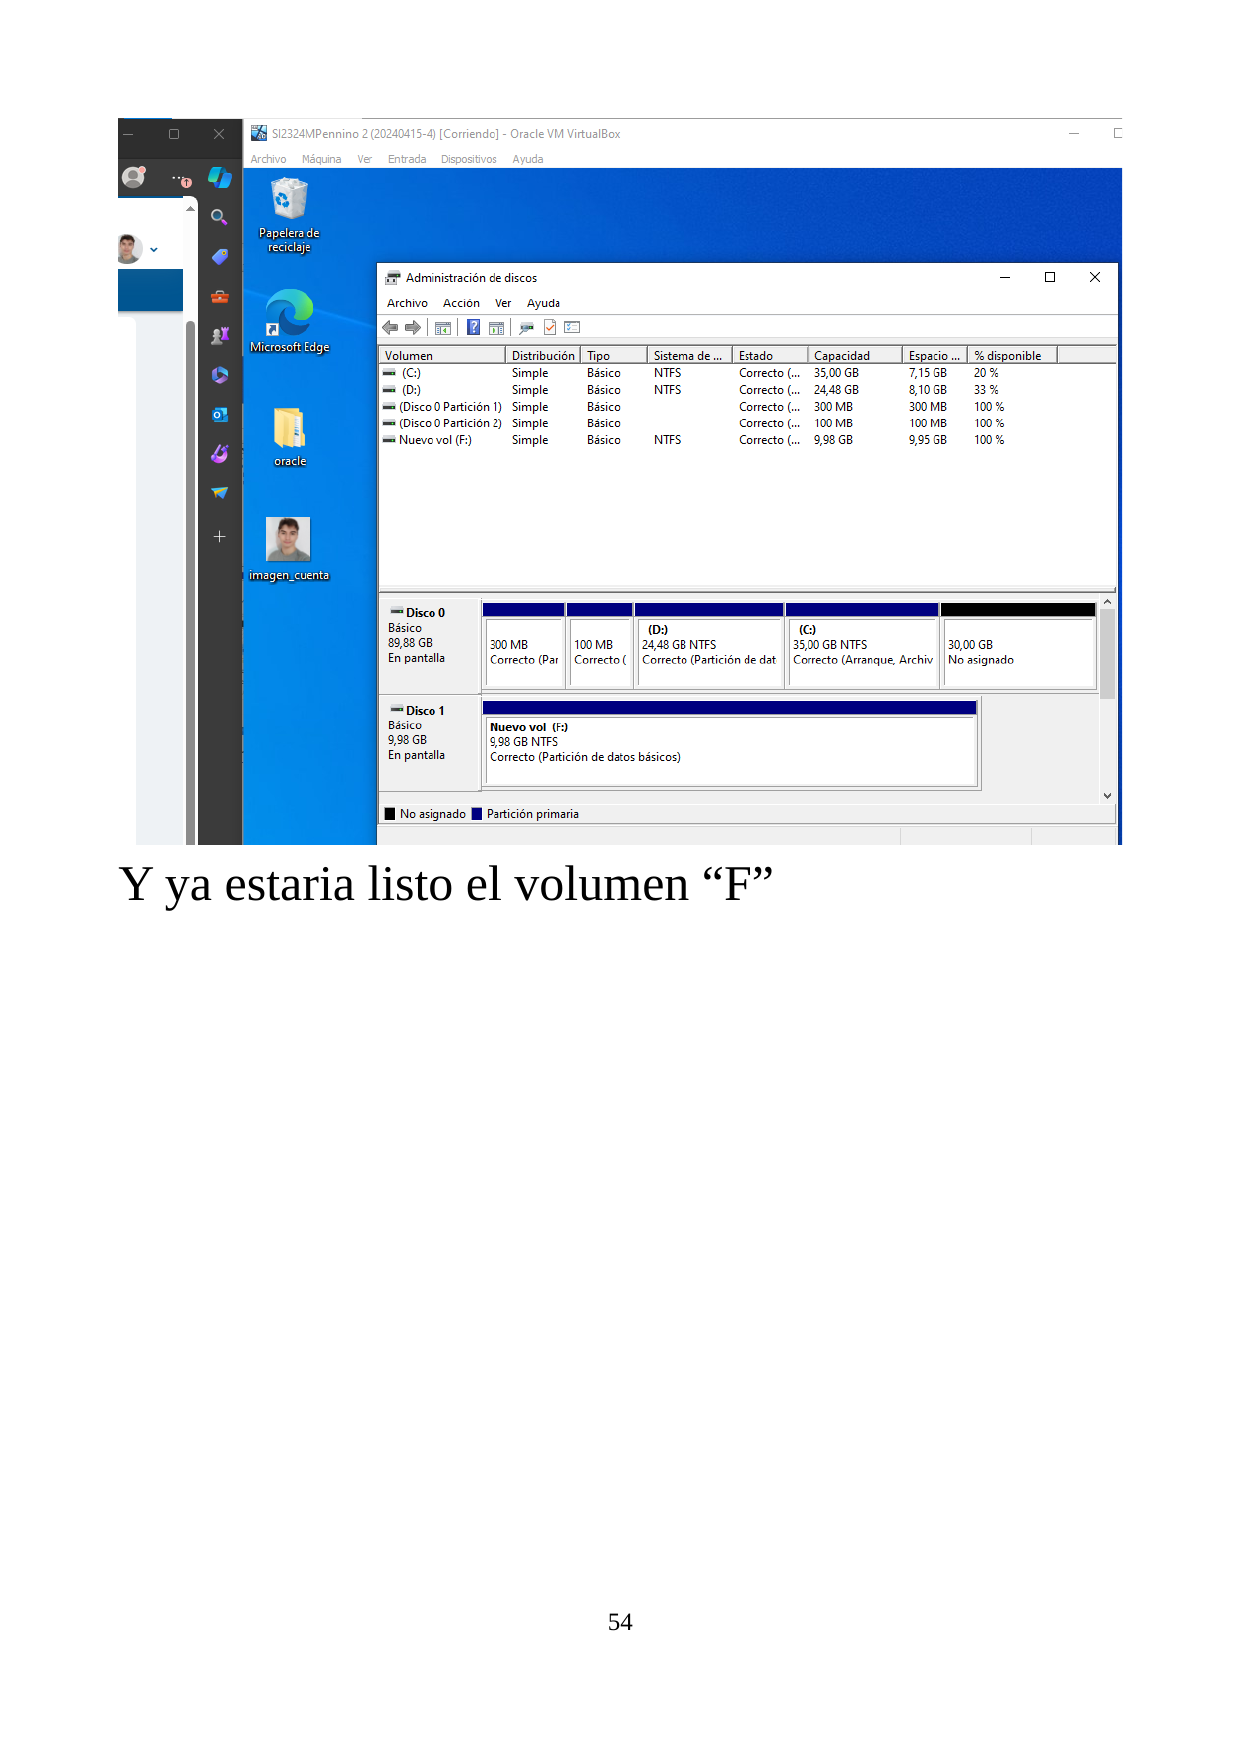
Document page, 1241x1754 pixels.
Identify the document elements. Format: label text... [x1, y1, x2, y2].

picture [118, 118, 1123, 845]
text Y ya estaria listo el volumen “F” [118, 845, 1122, 911]
